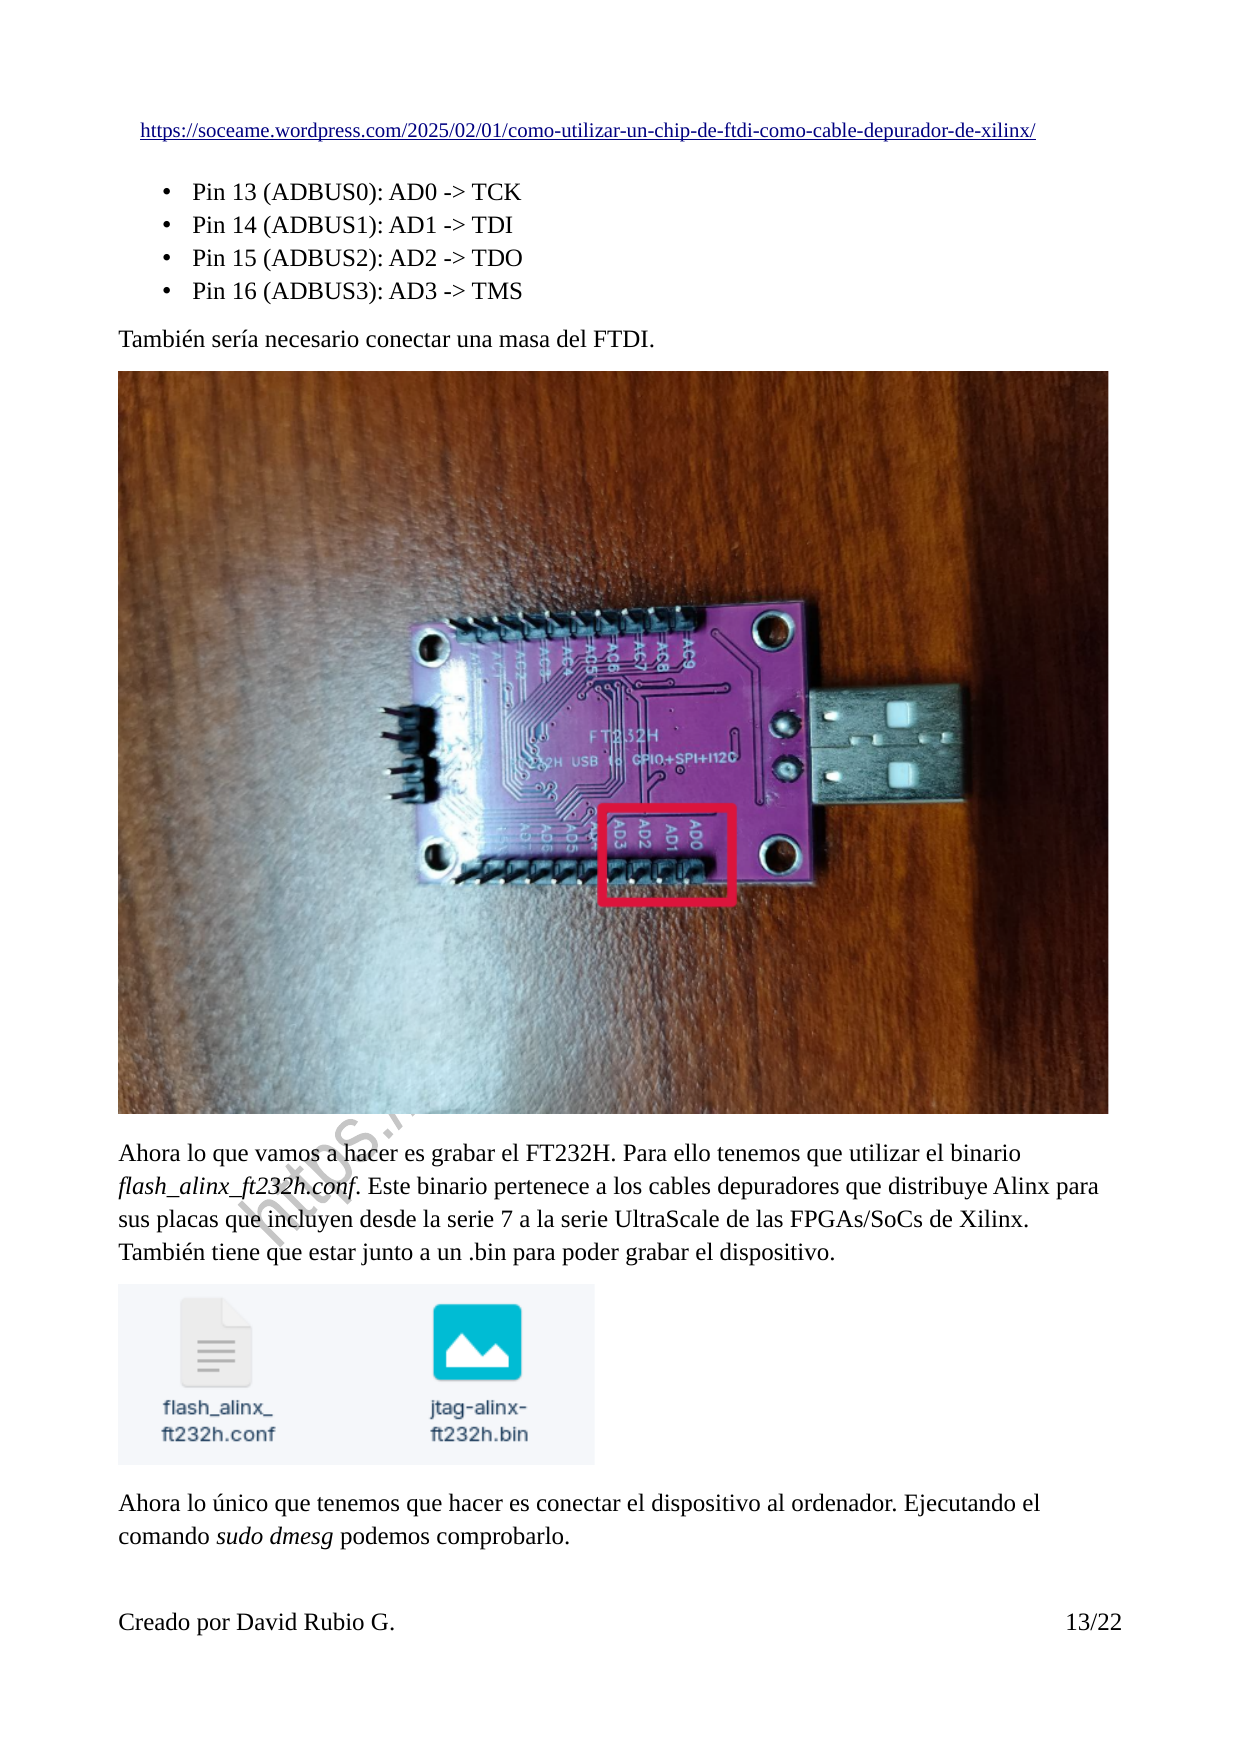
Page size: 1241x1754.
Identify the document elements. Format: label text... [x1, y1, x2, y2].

list Pin 15 (ADBUS2): AD2 -> TDO [162, 243, 1122, 272]
text Ahora lo único que tenemos que hacer es conectar el dispositivo al ordenador. Ejecutando el comando sudo dmesg podemos comprobarlo. [118, 1488, 1122, 1550]
list Pin 13 (ADBUS0): AD0 -> TCK [162, 177, 1122, 206]
picture [118, 1284, 595, 1465]
text Ahora lo que vamos a hacer es grabar el FT232H. Para ello tenemos que utilizar el binario flash_alinx_ft232h.conf. Este binario pertenece a los cables depuradores que distribuye Alinx para sus placas que incluyen desde la serie 7 a la serie UltraScale de las FPGAs/SoCs de Xilinx. También tiene que estar junto a un .bin para poder grabar el dispositivo. [118, 1138, 1122, 1266]
list Pin 16 (ADBUS3): AD3 -> TMS [162, 276, 1122, 305]
text También sería necesario conectar una masa del FTDI. [118, 324, 1122, 352]
list Pin 14 (ADBUS1): AD1 -> TDI [162, 210, 1122, 239]
picture [118, 371, 1109, 1114]
